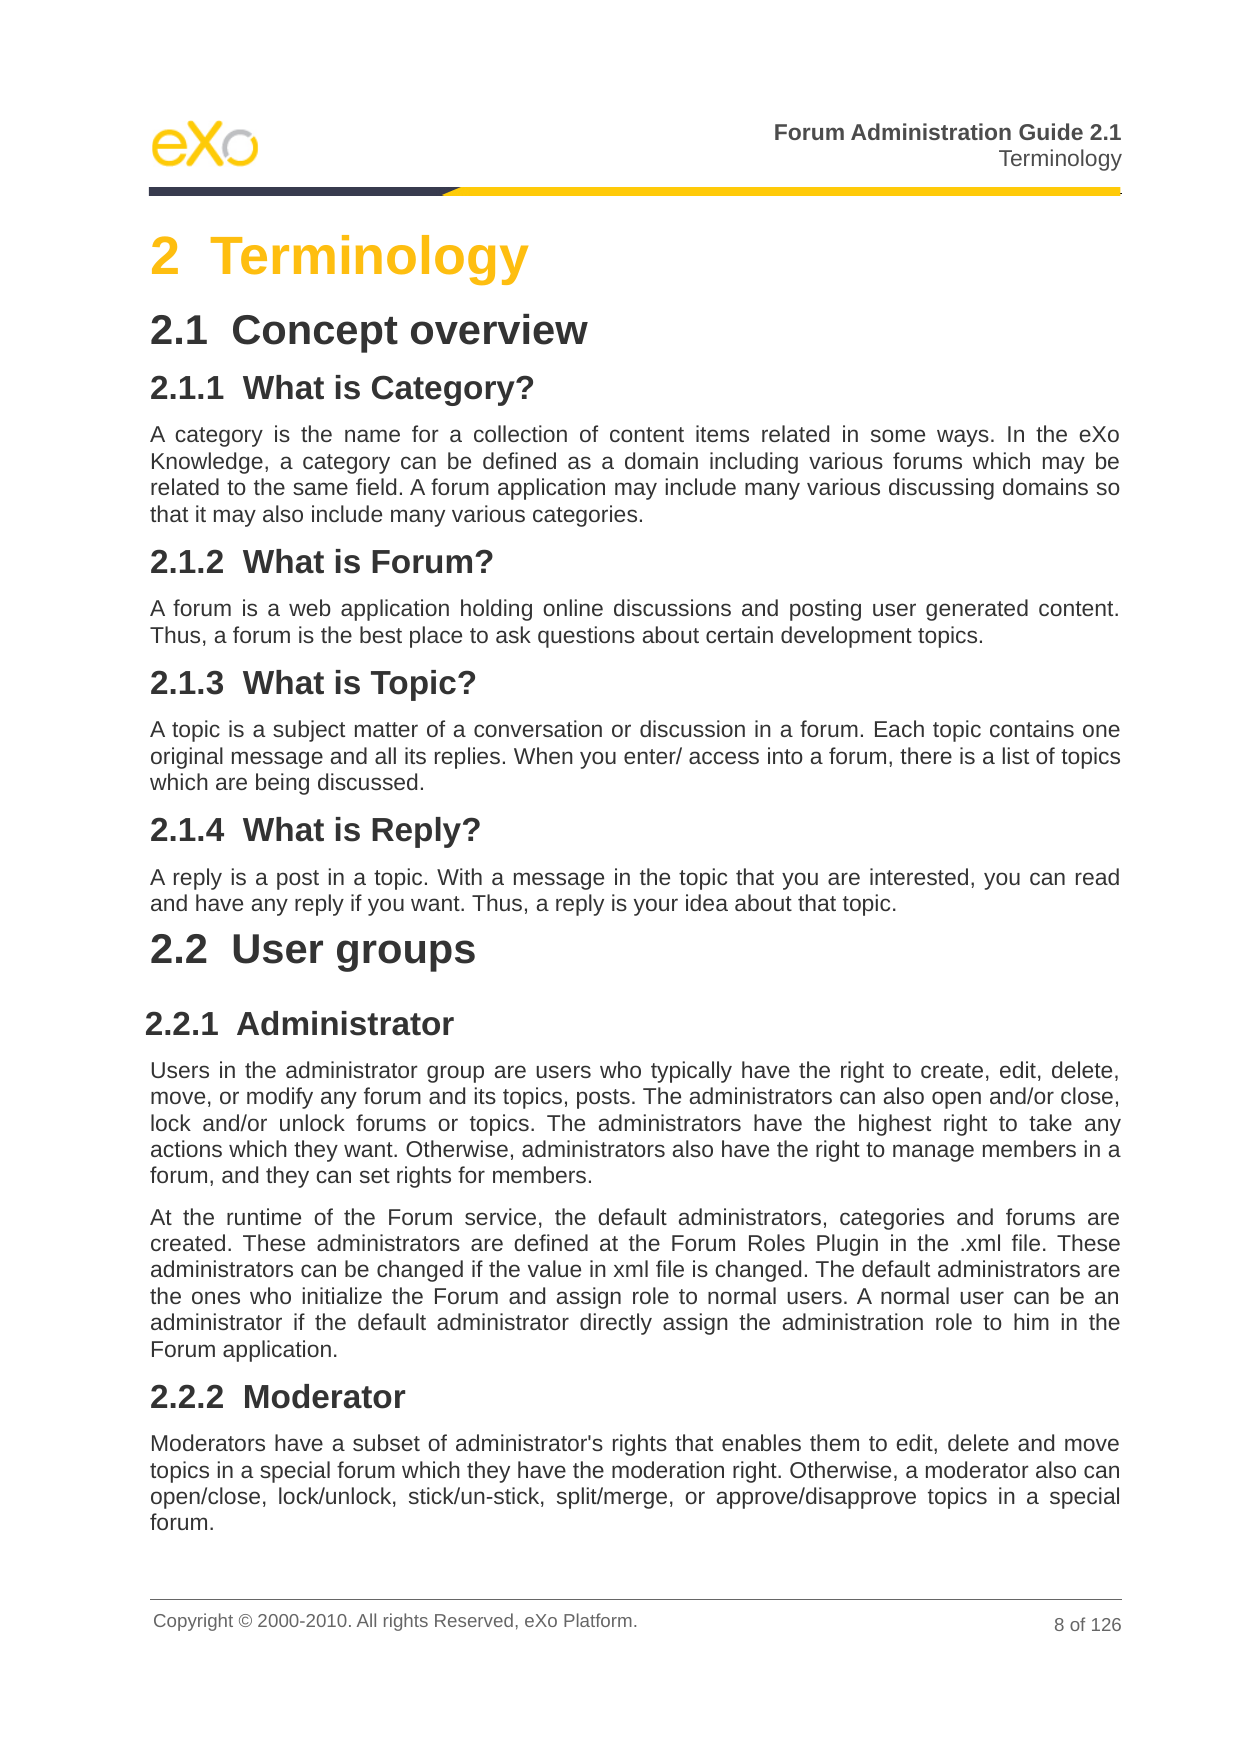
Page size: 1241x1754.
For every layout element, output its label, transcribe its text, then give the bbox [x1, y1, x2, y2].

picture [148, 187, 1121, 196]
subtitle What is Reply? [150, 811, 1122, 849]
subtitle Administrator [144, 1003, 1122, 1042]
text A reply is a post in a topic. With a message in the topic that you are interested, you can read and have any reply if you want. Thus, a reply is your idea about that topic. [150, 864, 1122, 917]
picture [152, 120, 259, 167]
text Users in the administrator group are users who typically have the right to create, edit, delete, move, or modify any forum and its topics, posts. The administrators can also open and/or close, lock and/or unlock forums or topics. The administrators have the highest right to take any actions which they want. Otherwise, administrators also have the right to manage members in a forum, and they can set rights for members. [150, 1057, 1122, 1189]
subtitle What is Forum? [150, 542, 1122, 580]
text Moderators have a subset of administrator's rights that enables them to edit, delete and move topics in a special forum which they have the moderation right. Otherwise, a moderator also can open/close, lock/unlock, stick/un-stick, split/merge, or approve/disapprove topics in a special forum. [150, 1430, 1122, 1536]
subtitle Concept overview [150, 305, 1122, 353]
subtitle Terminology [150, 223, 1122, 286]
text A forum is a web application holding online discussions and posting user generated content. Thus, a forum is the best place to ask questions about certain development topics. [150, 595, 1122, 648]
text A topic is a subject matter of a conversation or discussion in a forum. Each topic contains one original message and all its replies. When you enter/ access into a forum, there is a list of topics which are being discussed. [150, 716, 1122, 796]
text At the runtime of the Forum service, the default administrators, categories and forums are created. These administrators are defined at the Forum Roles Plugin in the .xml file. These administrators can be changed if the value in xml file is changed. The default administrators are the ones who initialize the Forum and assign role to normal users. A normal user can be an administrator if the default administrator directly assign the administration role to him in the Forum application. [150, 1204, 1122, 1362]
subtitle User groups [150, 924, 1122, 972]
subtitle What is Topic? [150, 663, 1122, 701]
subtitle Moderator [150, 1377, 1122, 1415]
subtitle What is Category? [150, 368, 1122, 406]
text A category is the name for a collection of content items related in some ways. In the eXo Knowledge, a category can be defined as a domain including various forums which may be related to the same field. A forum application may include many various discussing domains so that it may also include many various categories. [150, 421, 1122, 527]
